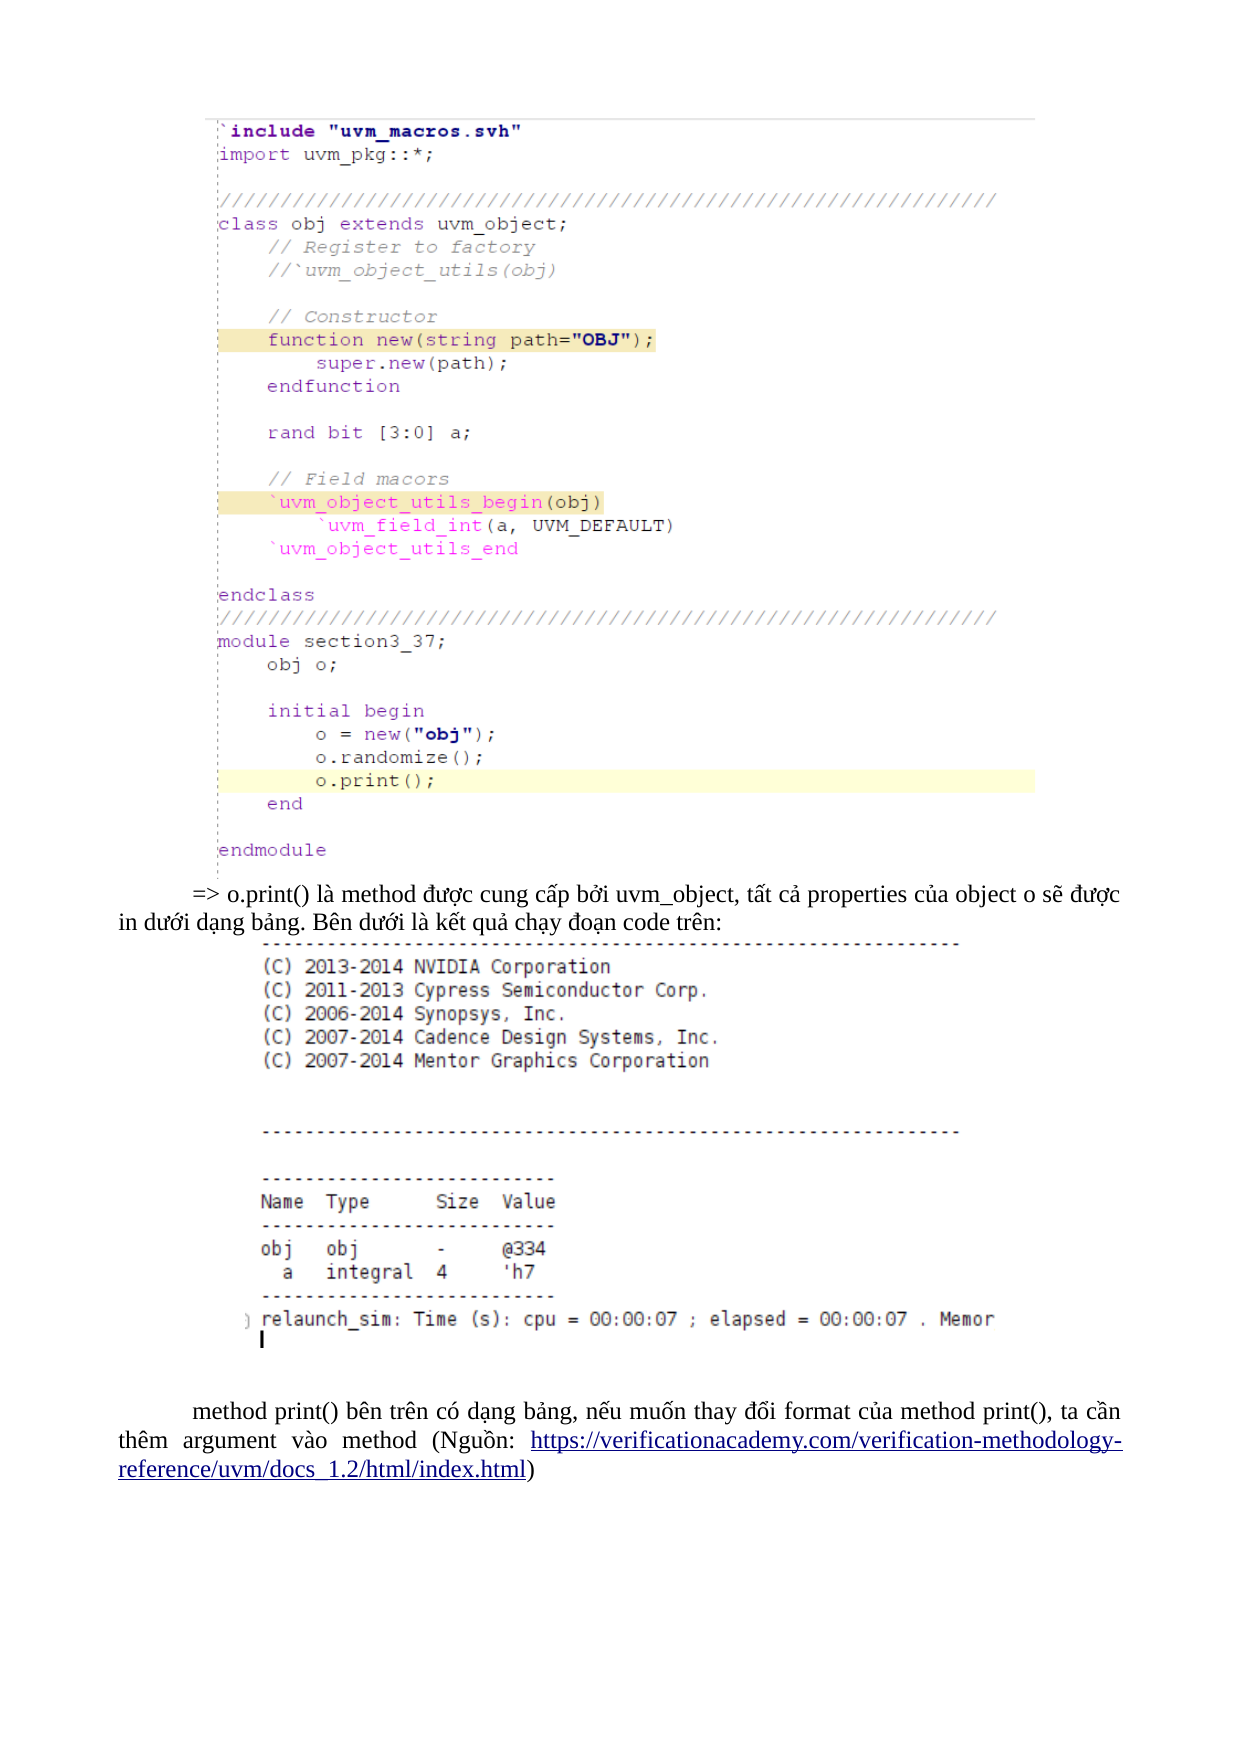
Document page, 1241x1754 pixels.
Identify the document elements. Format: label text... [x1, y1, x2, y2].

picture [205, 118, 1036, 879]
text => o.print() là method được cung cấp bởi uvm_object, tất cả properties của object o sẽ được in dưới dạng bảng. Bên dưới là kết quả chạy đoạn code trên: [118, 118, 1122, 936]
text method print() bên trên có dạng bảng, nếu muốn thay đổi format của method print(), ta cần thêm argument vào method (Nguồn: https://verificationacademy.com/verification-methodology-reference/uvm/docs_1.2/html/index.html) [118, 1396, 1122, 1482]
picture [245, 936, 995, 1348]
